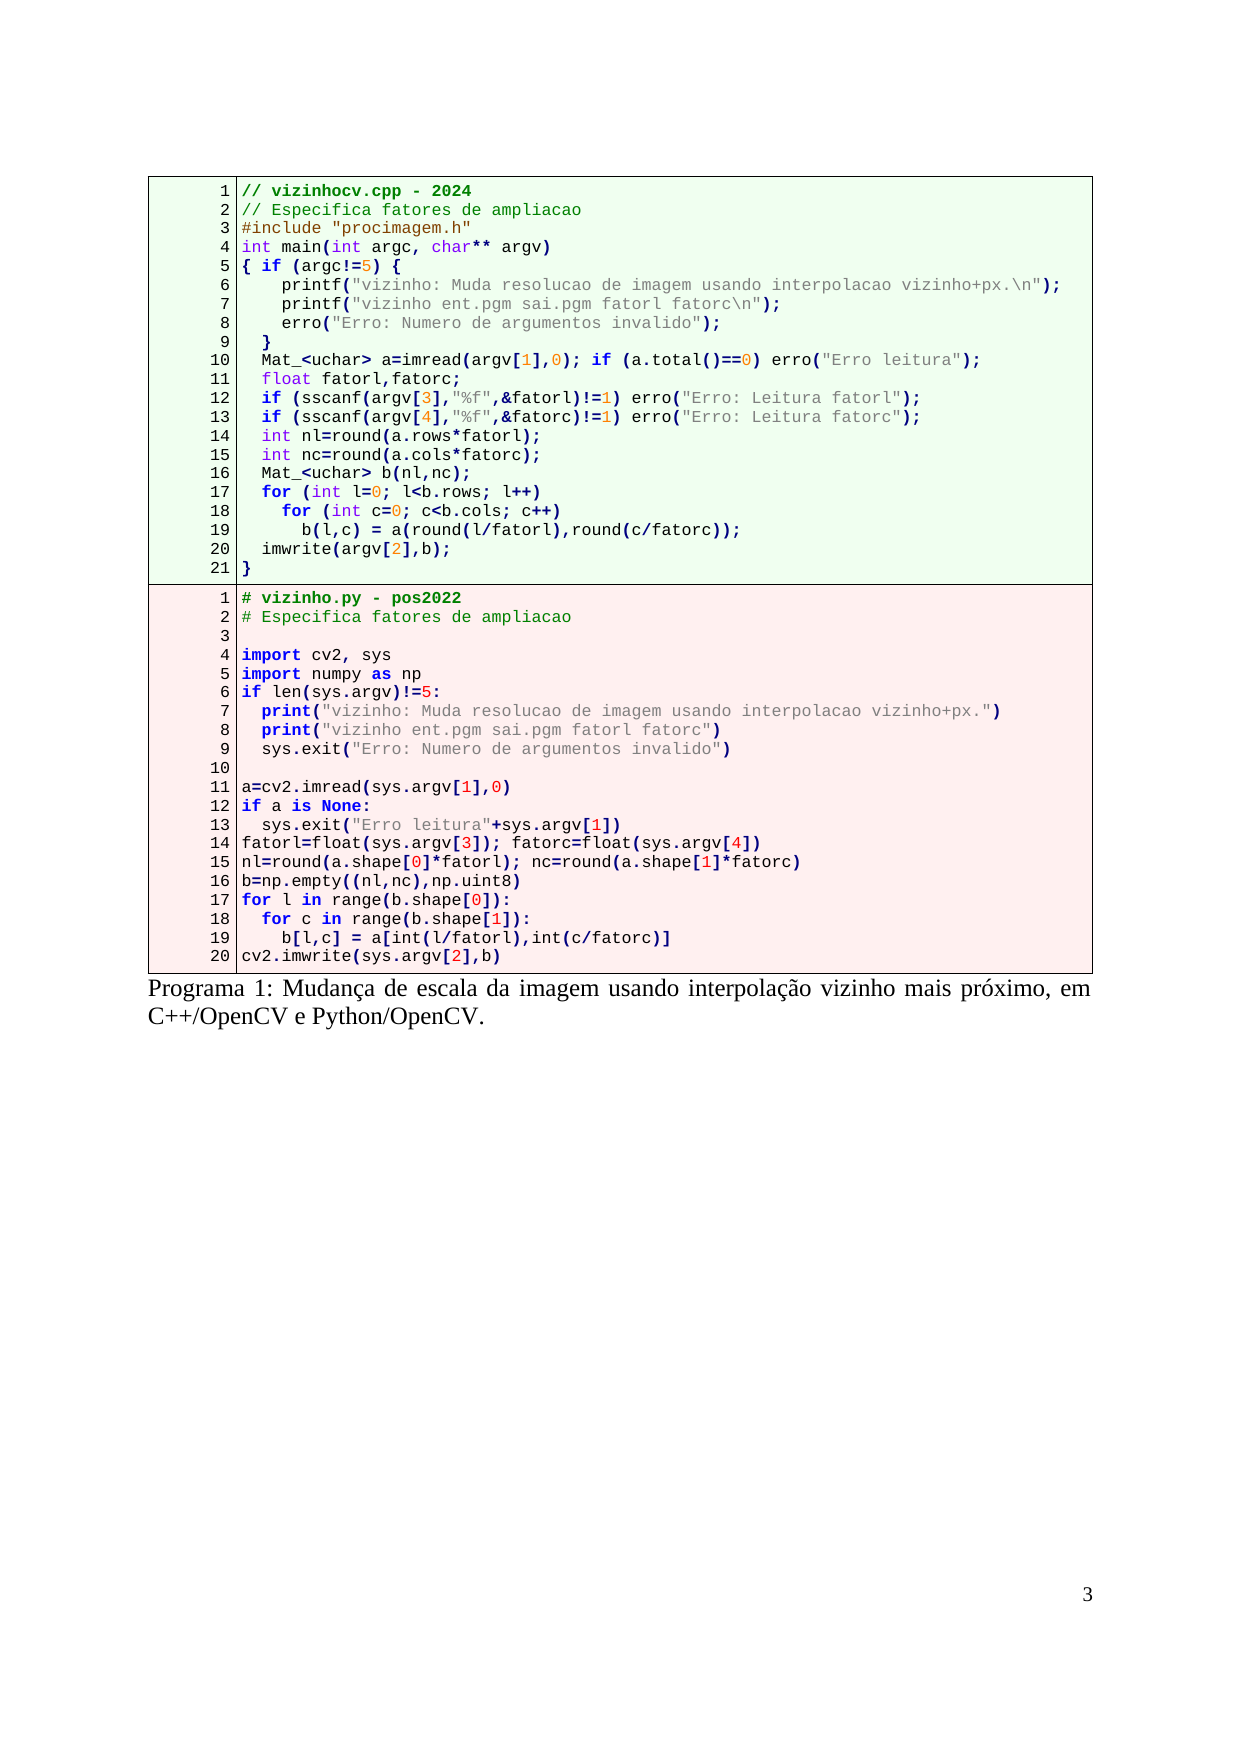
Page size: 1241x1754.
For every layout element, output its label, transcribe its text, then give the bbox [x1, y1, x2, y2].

table_header 1 2 3 4 5 6 7 8 9 10 11 12 13 14 15 16 17 18 19 20 21 [149, 177, 236, 584]
table_cell # vizinho.py - pos2022 # Especifica fatores de ampliacao import cv2, sys import numpy as np if len(sys.argv)!=5: print("vizinho: Muda resolucao de imagem usando interpolacao vizinho+px.") print("vizinho ent.pgm sai.pgm fatorl fatorc") sys.exit("Erro: Numero de argumentos invalido") a=cv2.imread(sys.argv[1],0) if a is None: sys.exit("Erro leitura"+sys.argv[1]) fatorl=float(sys.argv[3]); fatorc=float(sys.argv[4]) nl=round(a.shape[0]*fatorl); nc=round(a.shape[1]*fatorc) b=np.empty((nl,nc),np.uint8) for l in range(b.shape[0]): for c in range(b.shape[1]): b[l,c] = a[int(l/fatorl),int(c/fatorc)] cv2.imwrite(sys.argv[2],b) [237, 585, 1092, 973]
table_header // vizinhocv.cpp - 2024 // Especifica fatores de ampliacao #include "procimagem.h" int main(int argc, char** argv) { if (argc!=5) { printf("vizinho: Muda resolucao de imagem usando interpolacao vizinho+px.\n"); printf("vizinho ent.pgm sai.pgm fatorl fatorc\n"); erro("Erro: Numero de argumentos invalido"); } Mat_<uchar> a=imread(argv[1],0); if (a.total()==0) erro("Erro leitura"); float fatorl,fatorc; if (sscanf(argv[3],"%f",&fatorl)!=1) erro("Erro: Leitura fatorl"); if (sscanf(argv[4],"%f",&fatorc)!=1) erro("Erro: Leitura fatorc"); int nl=round(a.rows*fatorl); int nc=round(a.cols*fatorc); Mat_<uchar> b(nl,nc); for (int l=0; l<b.rows; l++) for (int c=0; c<b.cols; c++) b(l,c) = a(round(l/fatorl),round(c/fatorc)); imwrite(argv[2],b); } [237, 177, 1092, 584]
text Programa 1: Mudança de escala da imagem usando interpolação vizinho mais próximo, em C++/OpenCV e Python/OpenCV. [148, 974, 1092, 1030]
table_cell 1 2 3 4 5 6 7 8 9 10 11 12 13 14 15 16 17 18 19 20 [149, 585, 236, 973]
